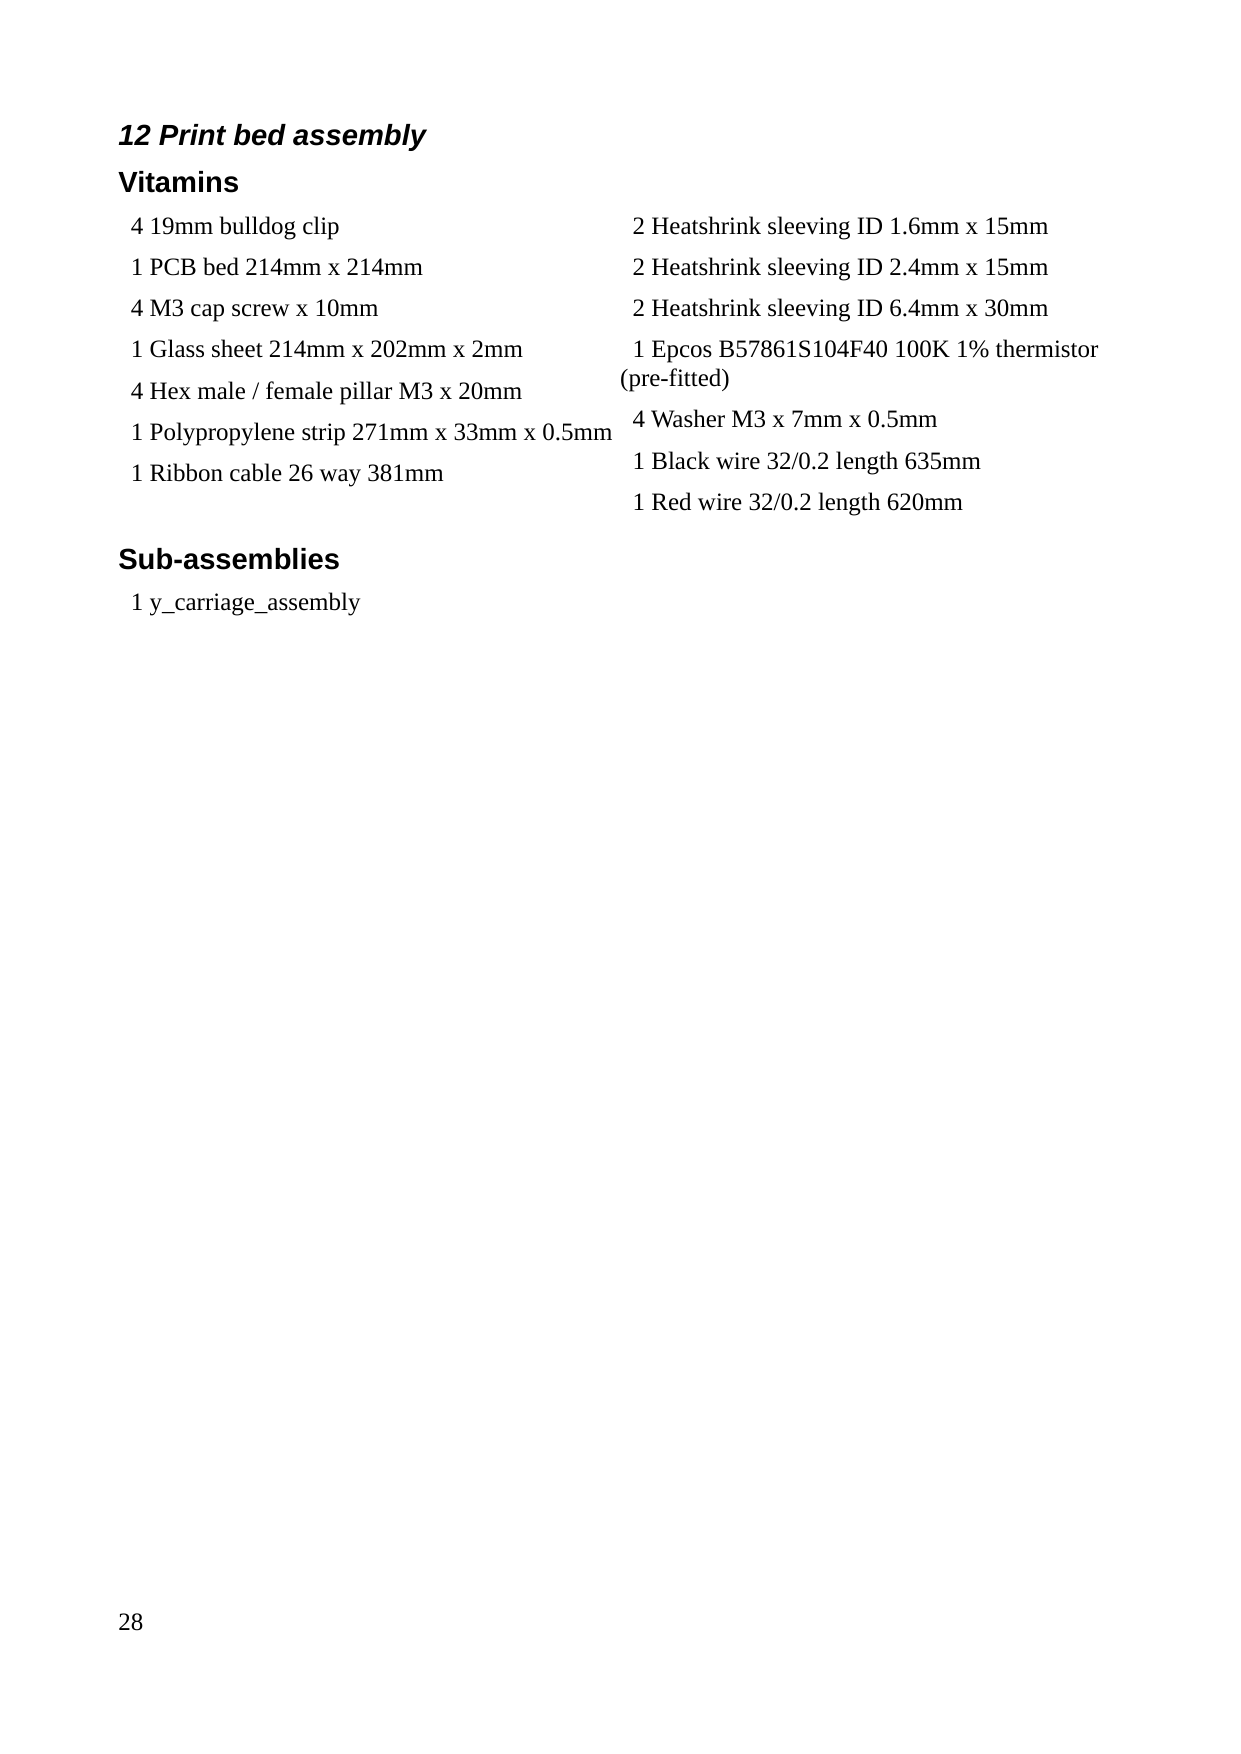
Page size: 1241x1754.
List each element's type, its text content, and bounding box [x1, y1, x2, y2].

subtitle Print bed assembly [118, 118, 1122, 152]
table_header 2 Heatshrink sleeving ID 1.6mm x 15mm 2 Heatshrink sleeving ID 2.4mm x 15mm 2 Heatshrink sleeving ID 6.4mm x 30mm 1 Epcos B57861S104F40 100K 1% thermistor (pre-fitted) 4 Washer M3 x 7mm x 0.5mm 1 Black wire 32/0.2 length 635mm 1 Red wire 32/0.2 length 620mm [620, 211, 1122, 528]
subtitle Sub-assemblies [118, 542, 1122, 575]
text 1 y_carriage_assembly [118, 587, 1122, 616]
subtitle Vitamins [118, 165, 1122, 199]
table_header 4 19mm bulldog clip 1 PCB bed 214mm x 214mm 4 M3 cap screw x 10mm 1 Glass sheet 214mm x 202mm x 2mm 4 Hex male / female pillar M3 x 20mm 1 Polypropylene strip 271mm x 33mm x 0.5mm 1 Ribbon cable 26 way 381mm [118, 211, 620, 528]
